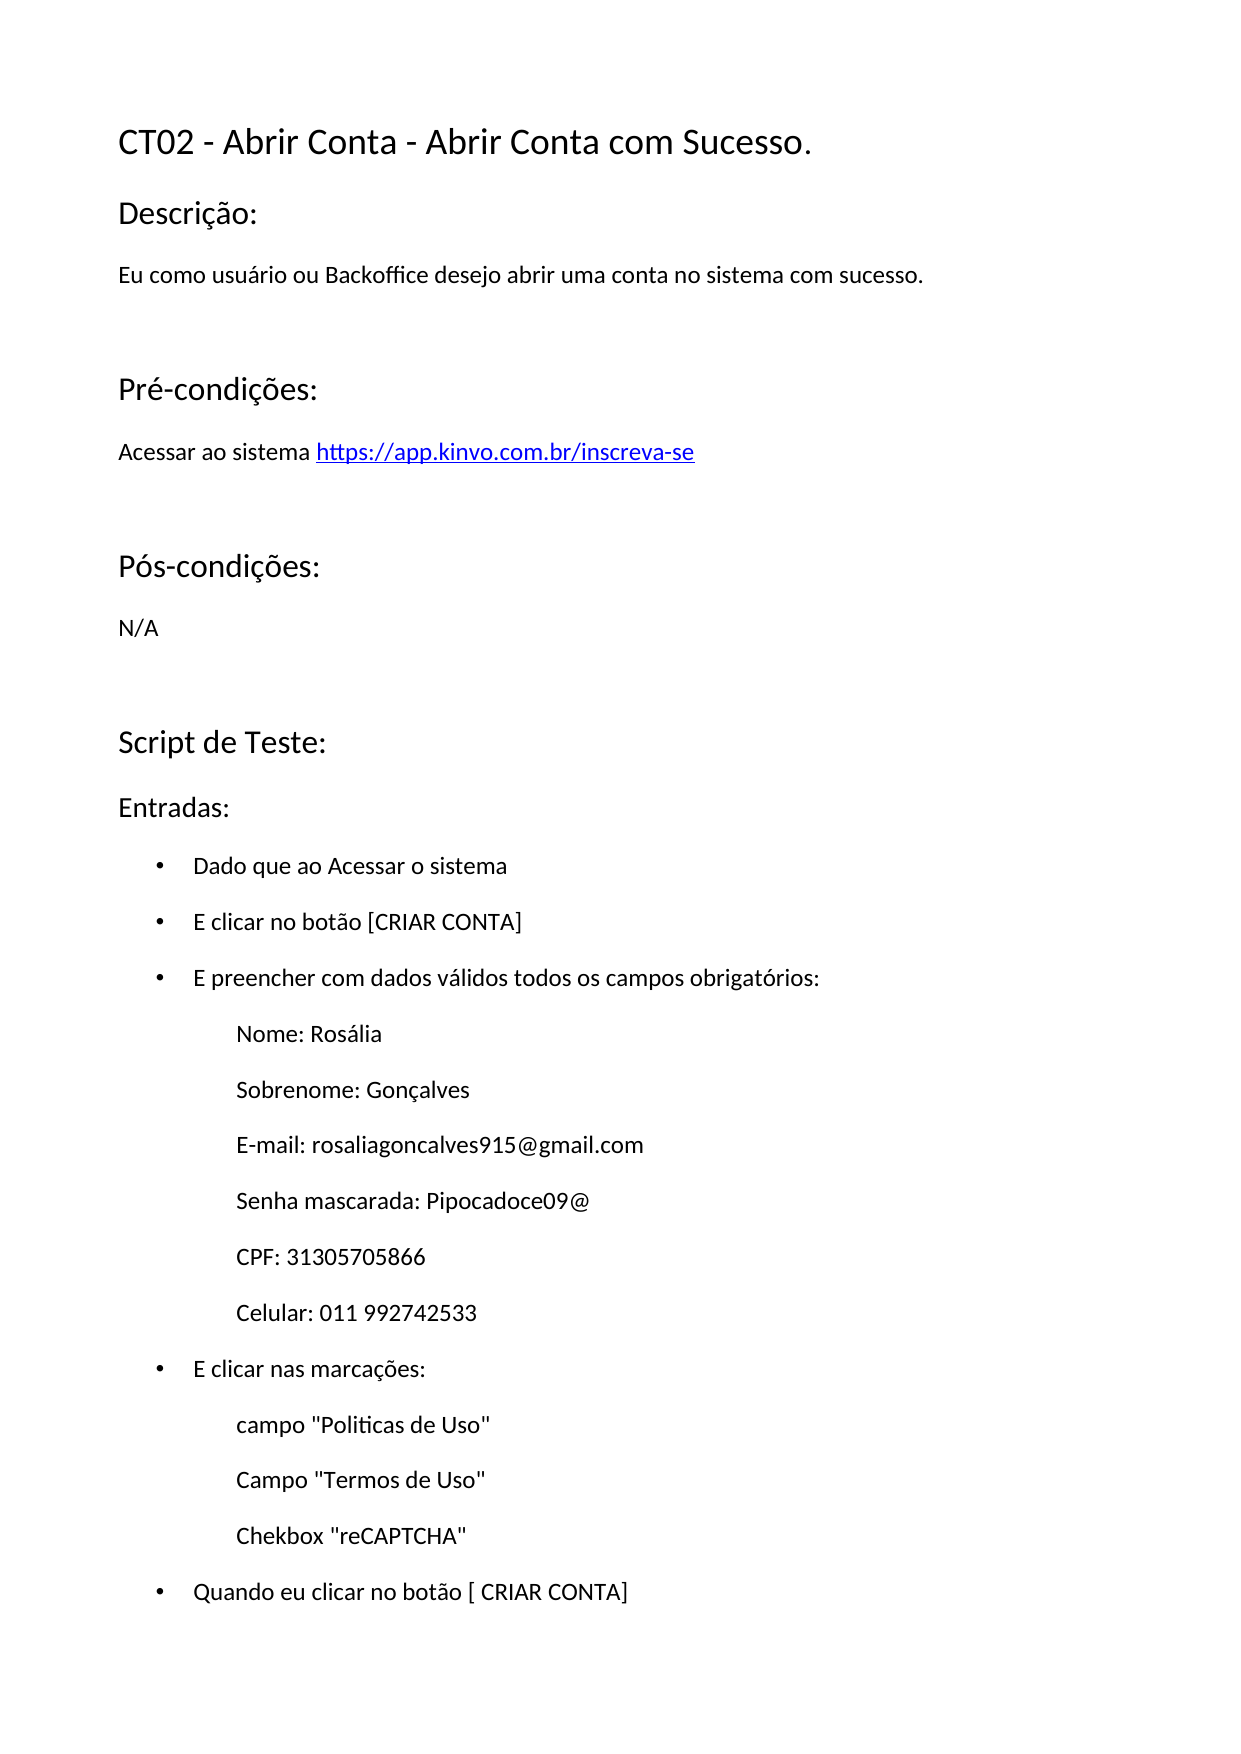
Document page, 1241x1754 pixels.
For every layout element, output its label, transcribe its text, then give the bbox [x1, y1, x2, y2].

text Descrição: [118, 192, 1122, 232]
text Chekbox "reCAPTCHA" [118, 1520, 1122, 1551]
list Dado que ao Acessar o sistema [156, 850, 1122, 881]
text Pós-condições: [118, 544, 1122, 585]
text E-mail: rosaliagoncalves915@gmail.com [118, 1129, 1122, 1160]
text Script de Teste: [118, 721, 1122, 762]
text CPF: 31305705866 [118, 1241, 1122, 1272]
text Pré-condições: [118, 368, 1122, 409]
list E preencher com dados válidos todos os campos obrigatórios: [156, 962, 1122, 993]
list E clicar no botão [CRIAR CONTA] [156, 906, 1122, 937]
text Entradas: [118, 789, 1122, 824]
text Nome: Rosália [118, 1018, 1122, 1048]
text campo "Politicas de Uso" [118, 1409, 1122, 1439]
text CT02 - Abrir Conta - Abrir Conta com Sucesso. [118, 118, 1122, 164]
text Sobrenome: Gonçalves [118, 1074, 1122, 1104]
text Acessar ao sistema https://app.kinvo.com.br/inscreva-se [118, 436, 1122, 466]
text Campo "Termos de Uso" [118, 1464, 1122, 1495]
text N/A [118, 612, 1122, 643]
text Celular: 011 992742533 [118, 1297, 1122, 1328]
text Eu como usuário ou Backoffice desejo abrir uma conta no sistema com sucesso. [118, 259, 1122, 290]
list E clicar nas marcações: [156, 1353, 1122, 1383]
text Senha mascarada: Pipocadoce09@ [118, 1185, 1122, 1216]
list Quando eu clicar no botão [ CRIAR CONTA] [156, 1576, 1122, 1607]
